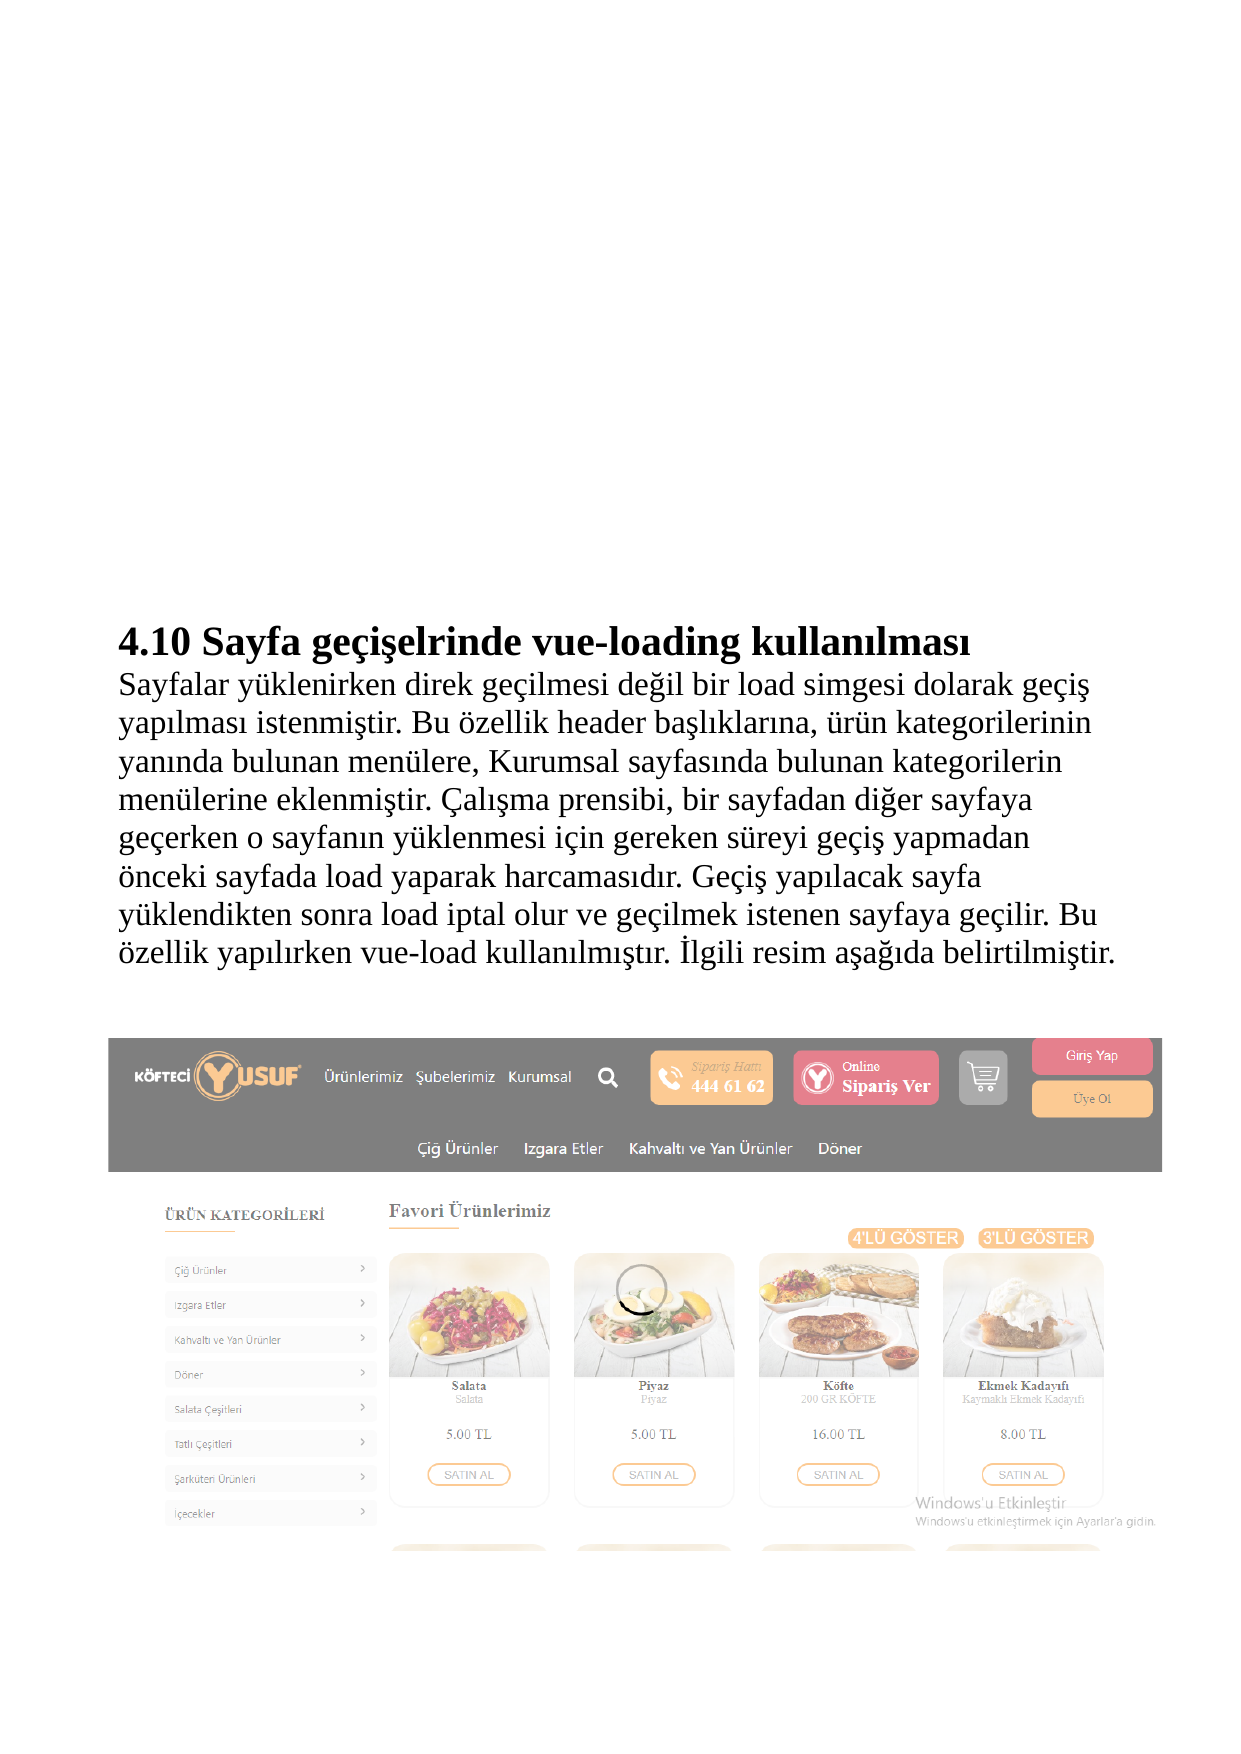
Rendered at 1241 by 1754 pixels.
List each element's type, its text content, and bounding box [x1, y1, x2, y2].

text Sayfalar yüklenirken direk geçilmesi değil bir load simgesi dolarak geçiş yapılması istenmiştir. Bu özellik header başlıklarına, ürün kategorilerinin yanında bulunan menülere, Kurumsal sayfasında bulunan kategorilerin menülerine eklenmiştir. Çalışma prensibi, bir sayfadan diğer sayfaya geçerken o sayfanın yüklenmesi için gereken süreyi geçiş yapmadan önceki sayfada load yaparak harcamasıdır. Geçiş yapılacak sayfa yüklendikten sonra load iptal olur ve geçilmek istenen sayfaya geçilir. Bu özellik yapılırken vue-load kullanılmıştır. İlgili resim aşağıda belirtilmiştir. [118, 664, 1122, 971]
text 4.10 Sayfa geçişelrinde vue-loading kullanılması [118, 616, 1122, 664]
picture [108, 1038, 1163, 1551]
